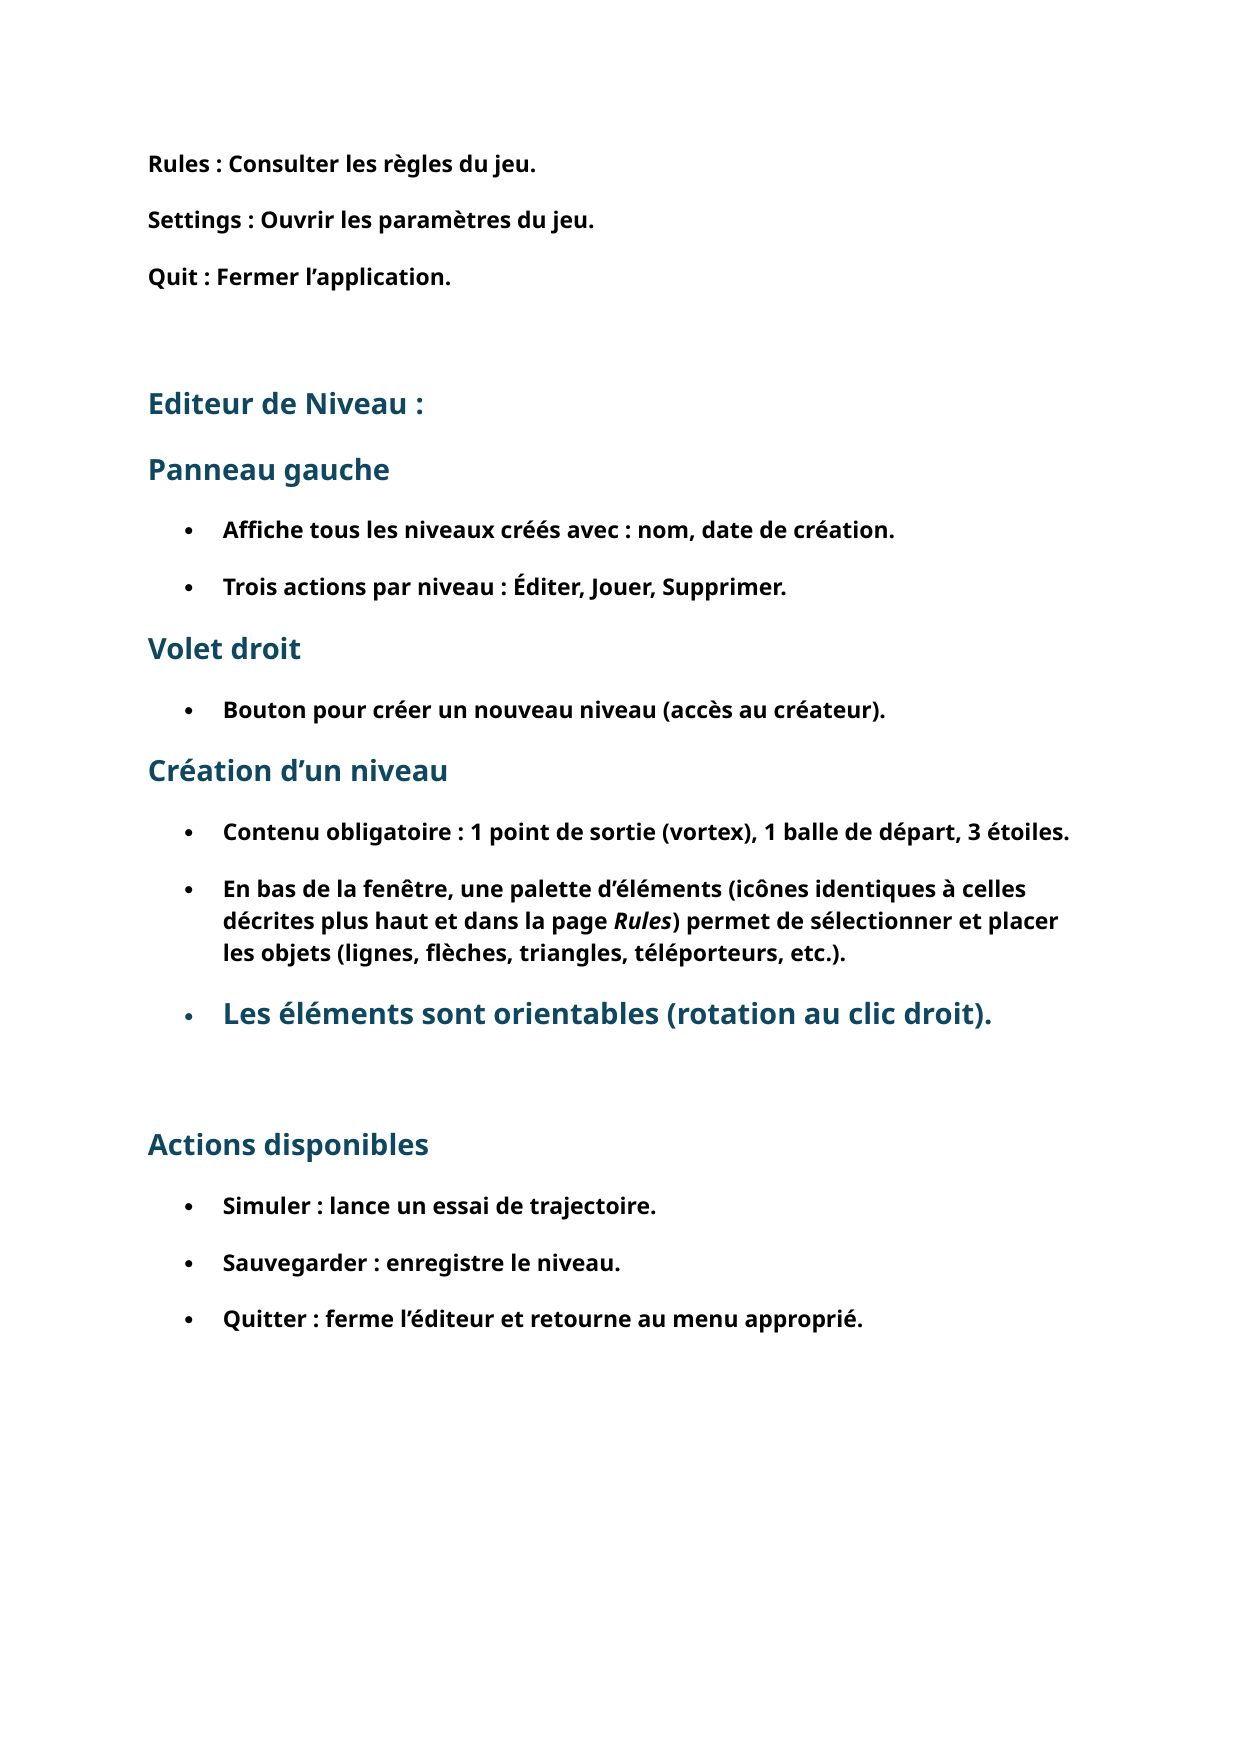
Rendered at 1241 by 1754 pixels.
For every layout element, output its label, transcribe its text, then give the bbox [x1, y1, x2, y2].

text Rules : Consulter les règles du jeu. [148, 148, 1093, 179]
list Simuler : lance un essai de trajectoire. [185, 1190, 1093, 1221]
list Trois actions par niveau : Éditer, Jouer, Supprimer. [185, 571, 1093, 603]
text Settings : Ouvrir les paramètres du jeu. [148, 204, 1093, 236]
list En bas de la fenêtre, une palette d’éléments (icônes identiques à celles décrites plus haut et dans la page Rules) permet de sélectionner et placer les objets (lignes, flèches, triangles, téléporteurs, etc.). [185, 873, 1093, 968]
list Les éléments sont orientables (rotation au clic droit). [185, 993, 1093, 1033]
text Editeur de Niveau : [148, 384, 1093, 423]
text Volet droit [148, 628, 1093, 668]
text Actions disponibles [148, 1124, 1093, 1164]
list Contenu obligatoire : 1 point de sortie (vortex), 1 balle de départ, 3 étoiles. [185, 816, 1093, 847]
text Création d’un niveau [148, 751, 1093, 790]
list Bouton pour créer un nouveau niveau (accès au créateur). [185, 694, 1093, 725]
text Quit : Fermer l’application. [148, 261, 1093, 293]
text Panneau gauche [148, 449, 1093, 489]
list Sauvegarder : enregistre le niveau. [185, 1247, 1093, 1278]
list Quitter : ferme l’éditeur et retourne au menu approprié. [185, 1303, 1093, 1335]
list Affiche tous les niveaux créés avec : nom, date de création. [185, 514, 1093, 546]
